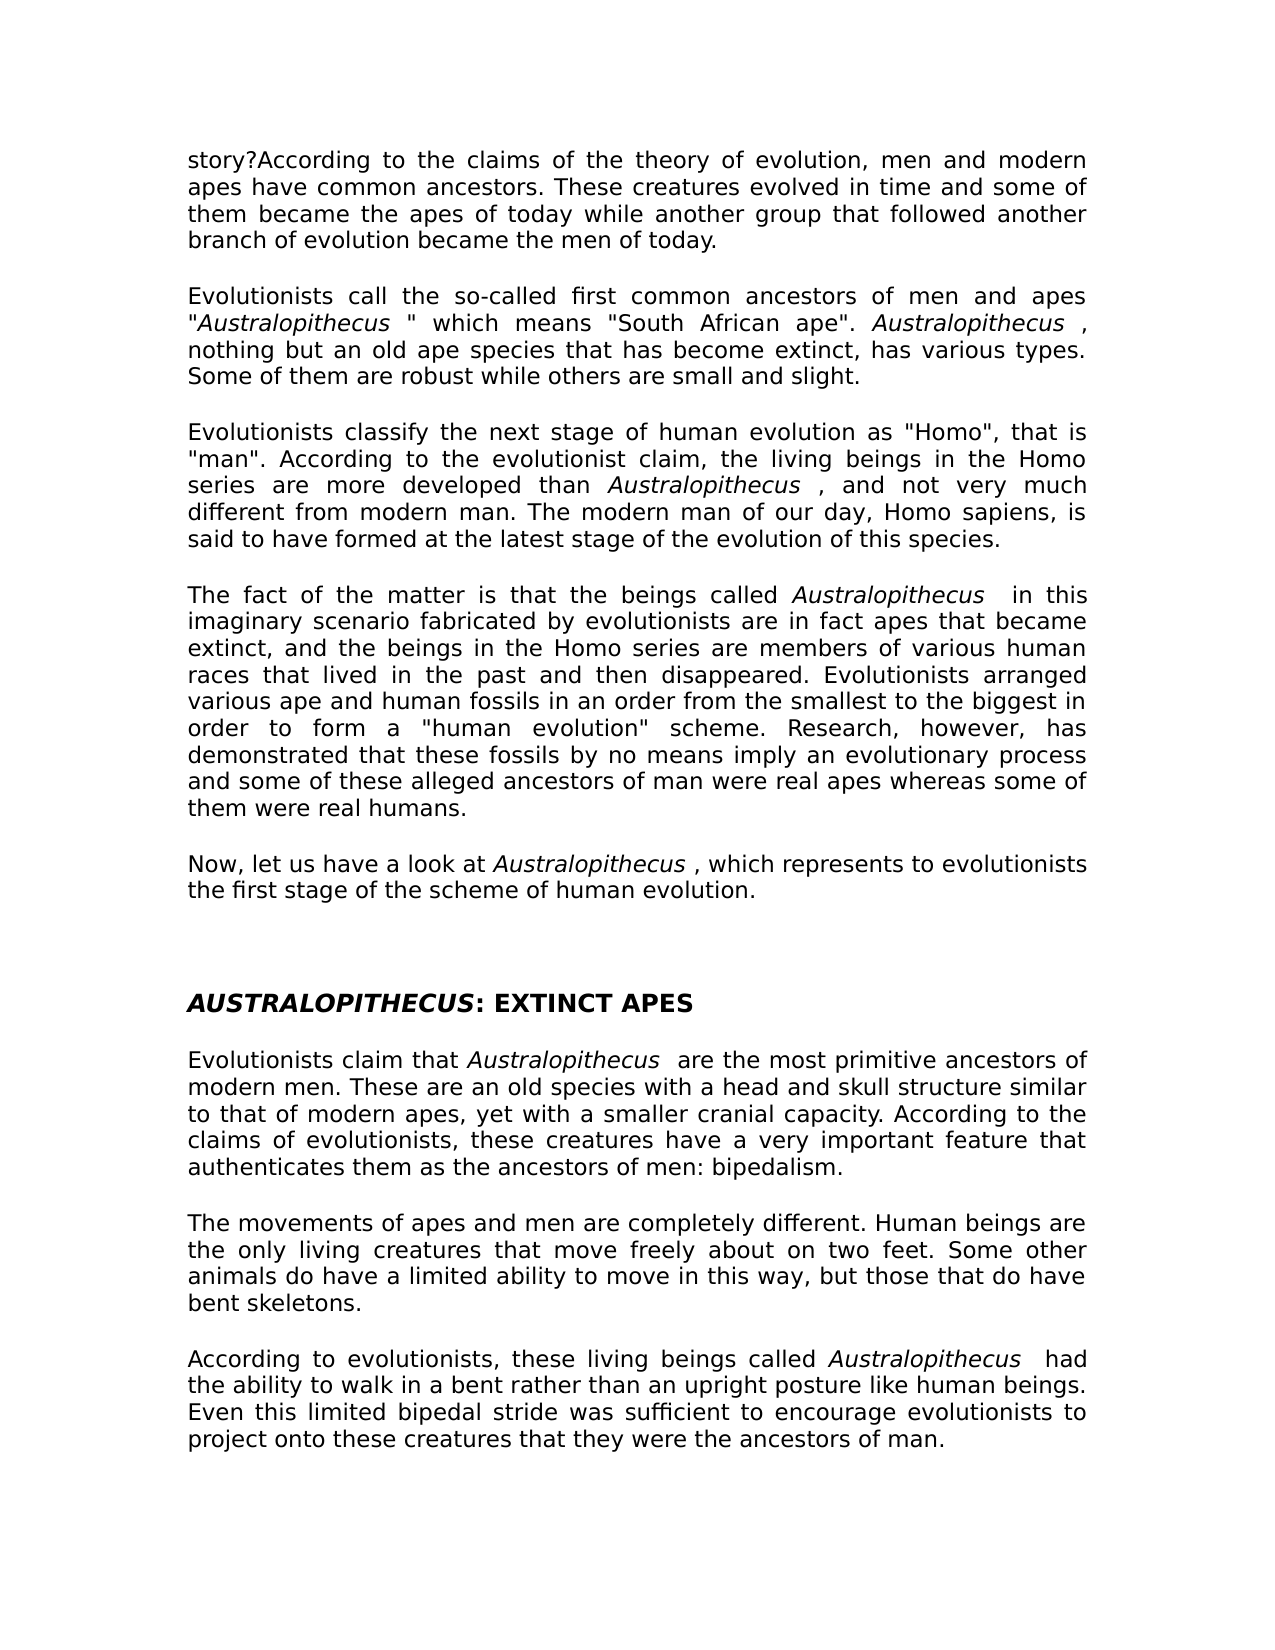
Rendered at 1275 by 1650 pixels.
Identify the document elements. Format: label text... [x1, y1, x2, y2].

text Evolutionists claim that Australopithecus are the most primitive ancestors of modern men. These are an old species with a head and skull structure similar to that of modern apes, yet with a smaller cranial capacity. According to the claims of evolutionists, these creatures have a very important feature that authenticates them as the ancestors of men: bipedalism. [187, 1048, 1088, 1181]
text story?According to the claims of the theory of evolution, men and modern apes have common ancestors. These creatures evolved in time and some of them became the apes of today while another group that followed another branch of evolution became the men of today. [187, 148, 1088, 254]
text The fact of the matter is that the beings called Australopithecus in this imaginary scenario fabricated by evolutionists are in fact apes that became extinct, and the beings in the Homo series are members of various human races that lived in the past and then disappeared. Evolutionists arranged various ape and human fossils in an order from the smallest to the biggest in order to form a "human evolution" scheme. Research, however, has demonstrated that these fossils by no means imply an evolutionary process and some of these alleged ancestors of man were real apes whereas some of them were real humans. [187, 582, 1088, 822]
text Australopithecus: Extinct Apes [187, 989, 1088, 1018]
text Now, let us have a look at Australopithecus , which represents to evolutionists the first stage of the scheme of human evolution. [187, 851, 1088, 904]
text Evolutionists classify the next stage of human evolution as "Homo", that is "man". According to the evolutionist claim, the living beings in the Homo series are more developed than Australopithecus , and not very much different from modern man. The modern man of our day, Homo sapiens, is said to have formed at the latest stage of the evolution of this species. [187, 419, 1088, 553]
text Evolutionists call the so-called first common ancestors of men and apes "Australopithecus " which means "South African ape". Australopithecus , nothing but an old ape species that has become extinct, has various types. Some of them are robust while others are small and slight. [187, 283, 1088, 390]
text According to evolutionists, these living beings called Australopithecus had the ability to walk in a bent rather than an upright posture like human beings. Even this limited bipedal stride was sufficient to encourage evolutionists to project onto these creatures that they were the ancestors of man. [187, 1346, 1088, 1453]
text The movements of apes and men are completely different. Human beings are the only living creatures that move freely about on two feet. Some other animals do have a limited ability to move in this way, but those that do have bent skeletons. [187, 1210, 1088, 1317]
